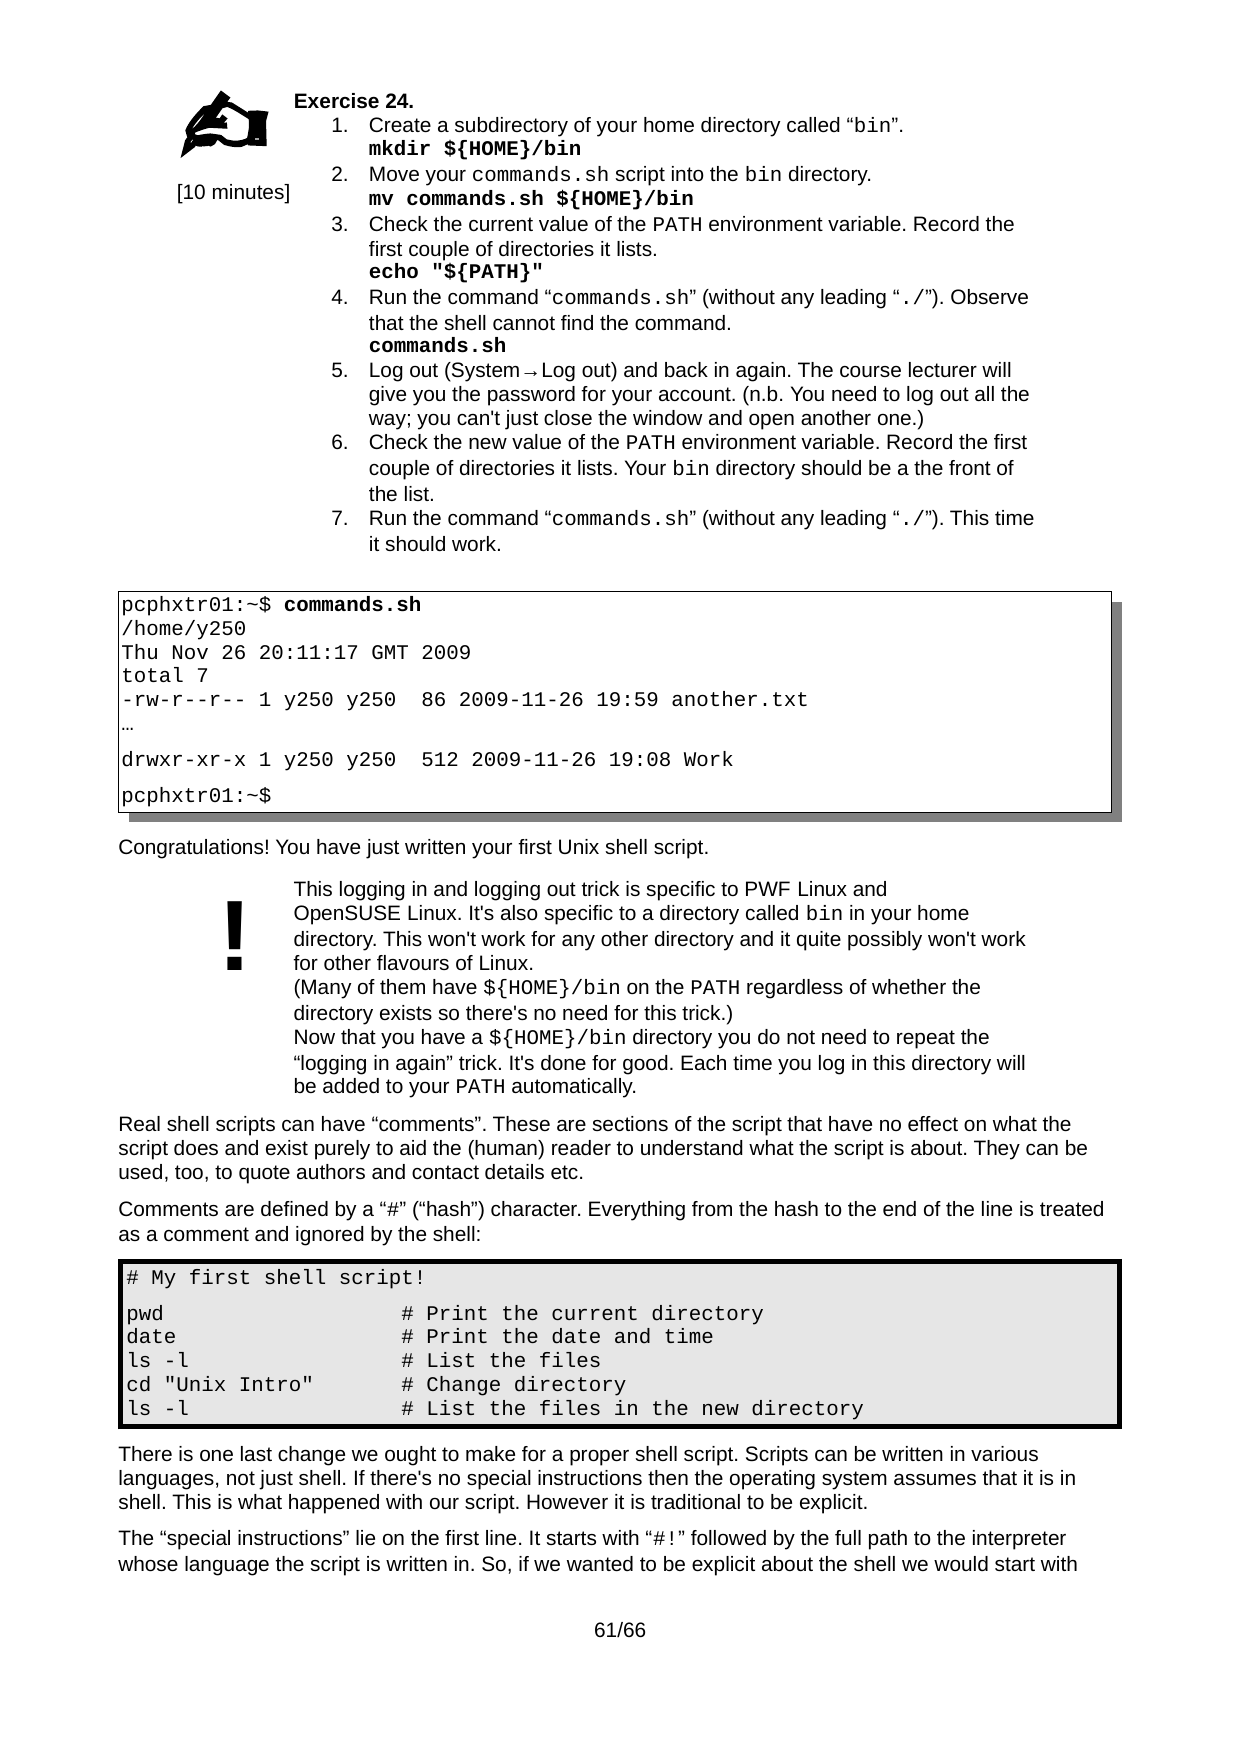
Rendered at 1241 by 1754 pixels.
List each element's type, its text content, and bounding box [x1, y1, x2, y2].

table_header Create a subdirectory of your home directory called “bin”. mkdir ${HOME}/bin Move your commands.sh script into the bin directory. mv commands.sh ${HOME}/bin Check the current value of the PATH environment variable. Record the first couple of directories it lists. echo "${PATH}" Run the command “commands.sh” (without any leading “./”). Observe that the shell cannot find the command. commands.sh Log out (System→Log out) and back in again. The course lecturer will give you the password for your account. (n.b. You need to log out all the way; you can't just close the window and open another one.) Check the new value of the PATH environment variable. Record the first couple of directories it lists. Your bin directory should be a the front of the list. Run the command “commands.sh” (without any leading “./”). This time it should work. [294, 89, 1048, 556]
text # My first shell script! [123, 1264, 1117, 1290]
text pcphxtr01:~$ commands.sh /home/y250 Thu Nov 26 20:11:17 GMT 2009 total 7 -rw-r--r-- 1 y250 y250 86 2009-11-26 19:59 another.txt … [119, 592, 1111, 736]
table_header  [10 minutes] [177, 89, 294, 556]
text pcphxtr01:~$ [119, 782, 1111, 812]
text There is one last change we ought to make for a proper shell script. Scripts can be written in various languages, not just shell. If there's no special instructions then the operating system assumes that it is in shell. This is what happened with our script. However it is traditional to be explicit. [118, 1442, 1122, 1514]
text The “special instructions” lie on the first line. It starts with “#!” followed by the full path to the interpreter whose language the script is written in. So, if we wanted to be explicit about the shell we would start with [118, 1526, 1122, 1576]
table_header This logging in and logging out trick is specific to PWF Linux and OpenSUSE Linux. It's also specific to a directory called bin in your home directory. This won't work for any other directory and it quite possibly won't work for other flavours of Linux. (Many of them have ${HOME}/bin on the PATH regardless of whether the directory exists so there's no need for this trick.) Now that you have a ${HOME}/bin directory you do not need to repeat the “logging in again” trick. It's done for good. Each time you log in this directory will be added to your PATH automatically. [293, 877, 1046, 1100]
text Real shell scripts can have “comments”. These are sections of the script that have no effect on what the script does and exist purely to aid the (human) reader to understand what the script is about. They can be used, too, to quote authors and contact details etc. [118, 1112, 1122, 1184]
table_header ! [177, 877, 293, 1100]
text drwxr-xr-x 1 y250 y250 512 2009-11-26 19:08 Work [119, 746, 1111, 772]
text Congratulations! You have just written your first Unix shell script. [118, 835, 1122, 859]
text Comments are defined by a “#” (“hash”) character. Everything from the hash to the end of the line is treated as a comment and ignored by the shell: [118, 1196, 1122, 1246]
text pwd # Print the current directory date # Print the date and time ls -l # List the files cd "Unix Intro" # Change directory ls -l # List the files in the new directory [123, 1295, 1117, 1424]
